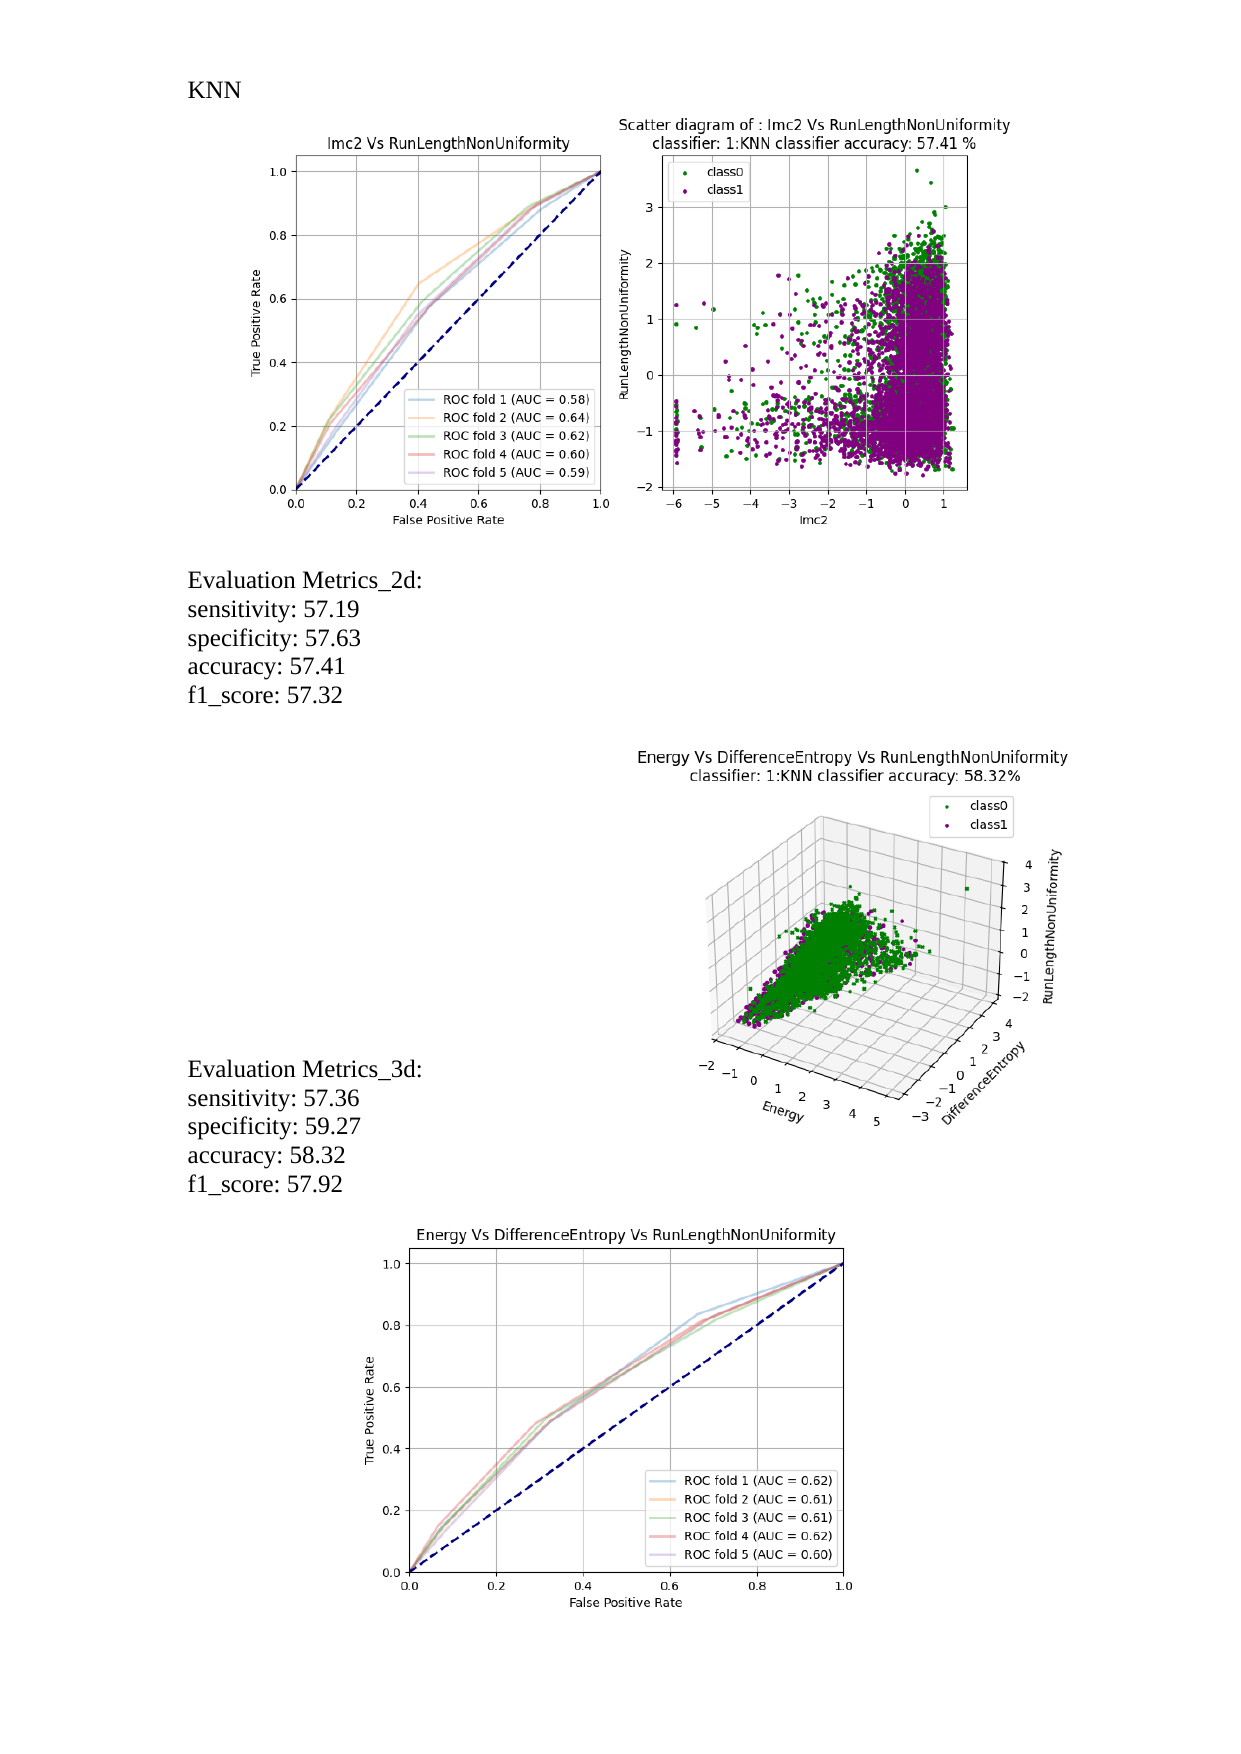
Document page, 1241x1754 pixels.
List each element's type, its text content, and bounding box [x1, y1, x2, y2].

text sensitivity: 57.36 [187, 1083, 558, 1111]
picture [558, 737, 1133, 1168]
text KNN [187, 75, 1053, 103]
text accuracy: 58.32 [187, 1140, 1053, 1169]
text Evaluation Metrics_3d: [187, 1054, 558, 1083]
text sensitivity: 57.19 [187, 594, 1053, 623]
text accuracy: 57.41 [187, 651, 1053, 680]
text specificity: 59.27 [187, 1111, 558, 1140]
text specificity: 57.63 [187, 623, 1053, 651]
picture [339, 1197, 899, 1618]
text Evaluation Metrics_2d: [187, 565, 1053, 594]
text f1_score: 57.92 [187, 1169, 1053, 1198]
text f1_score: 57.32 [187, 680, 1053, 709]
picture [187, 103, 1053, 537]
